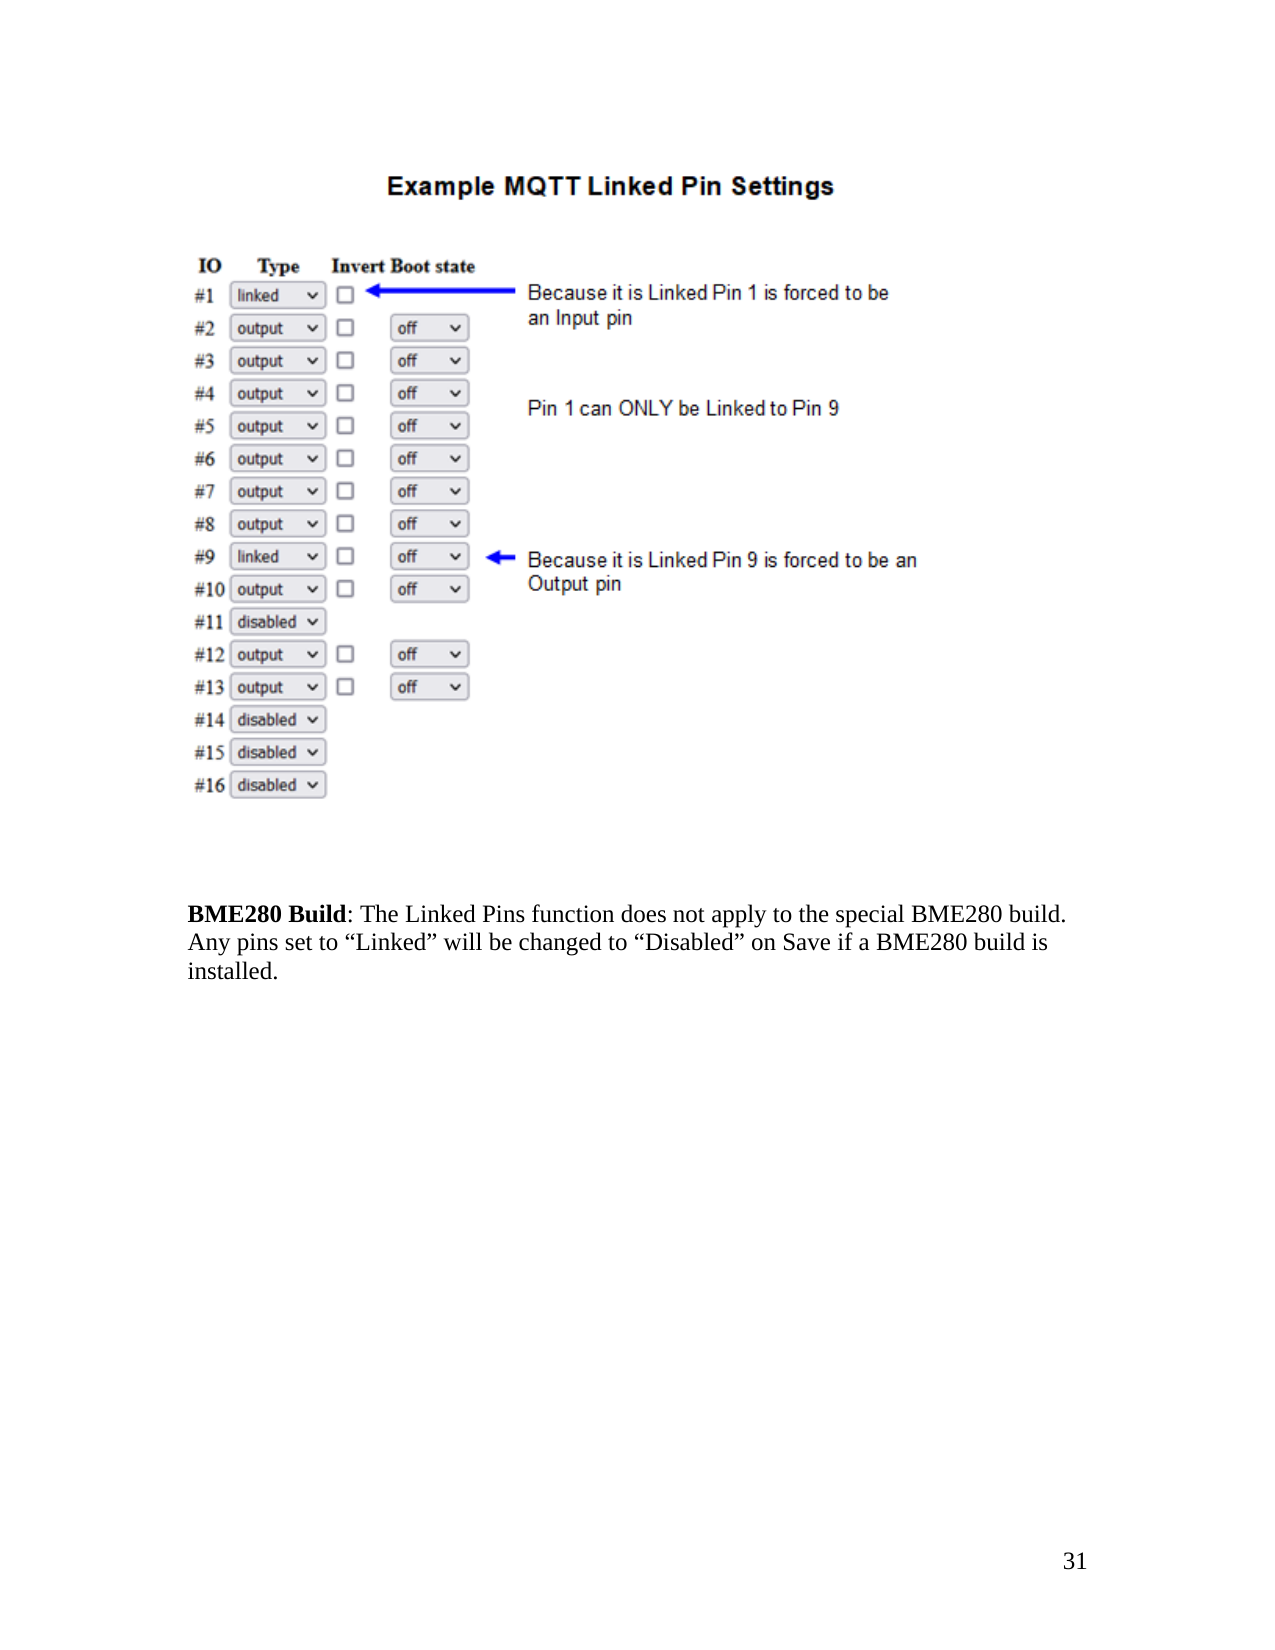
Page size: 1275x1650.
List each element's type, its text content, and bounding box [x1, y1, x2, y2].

text BME280 Build: The Linked Pins function does not apply to the special BME280 build. Any pins set to “Linked” will be changed to “Disabled” on Save if a BME280 build is installed. [187, 899, 1087, 985]
picture [187, 150, 963, 813]
